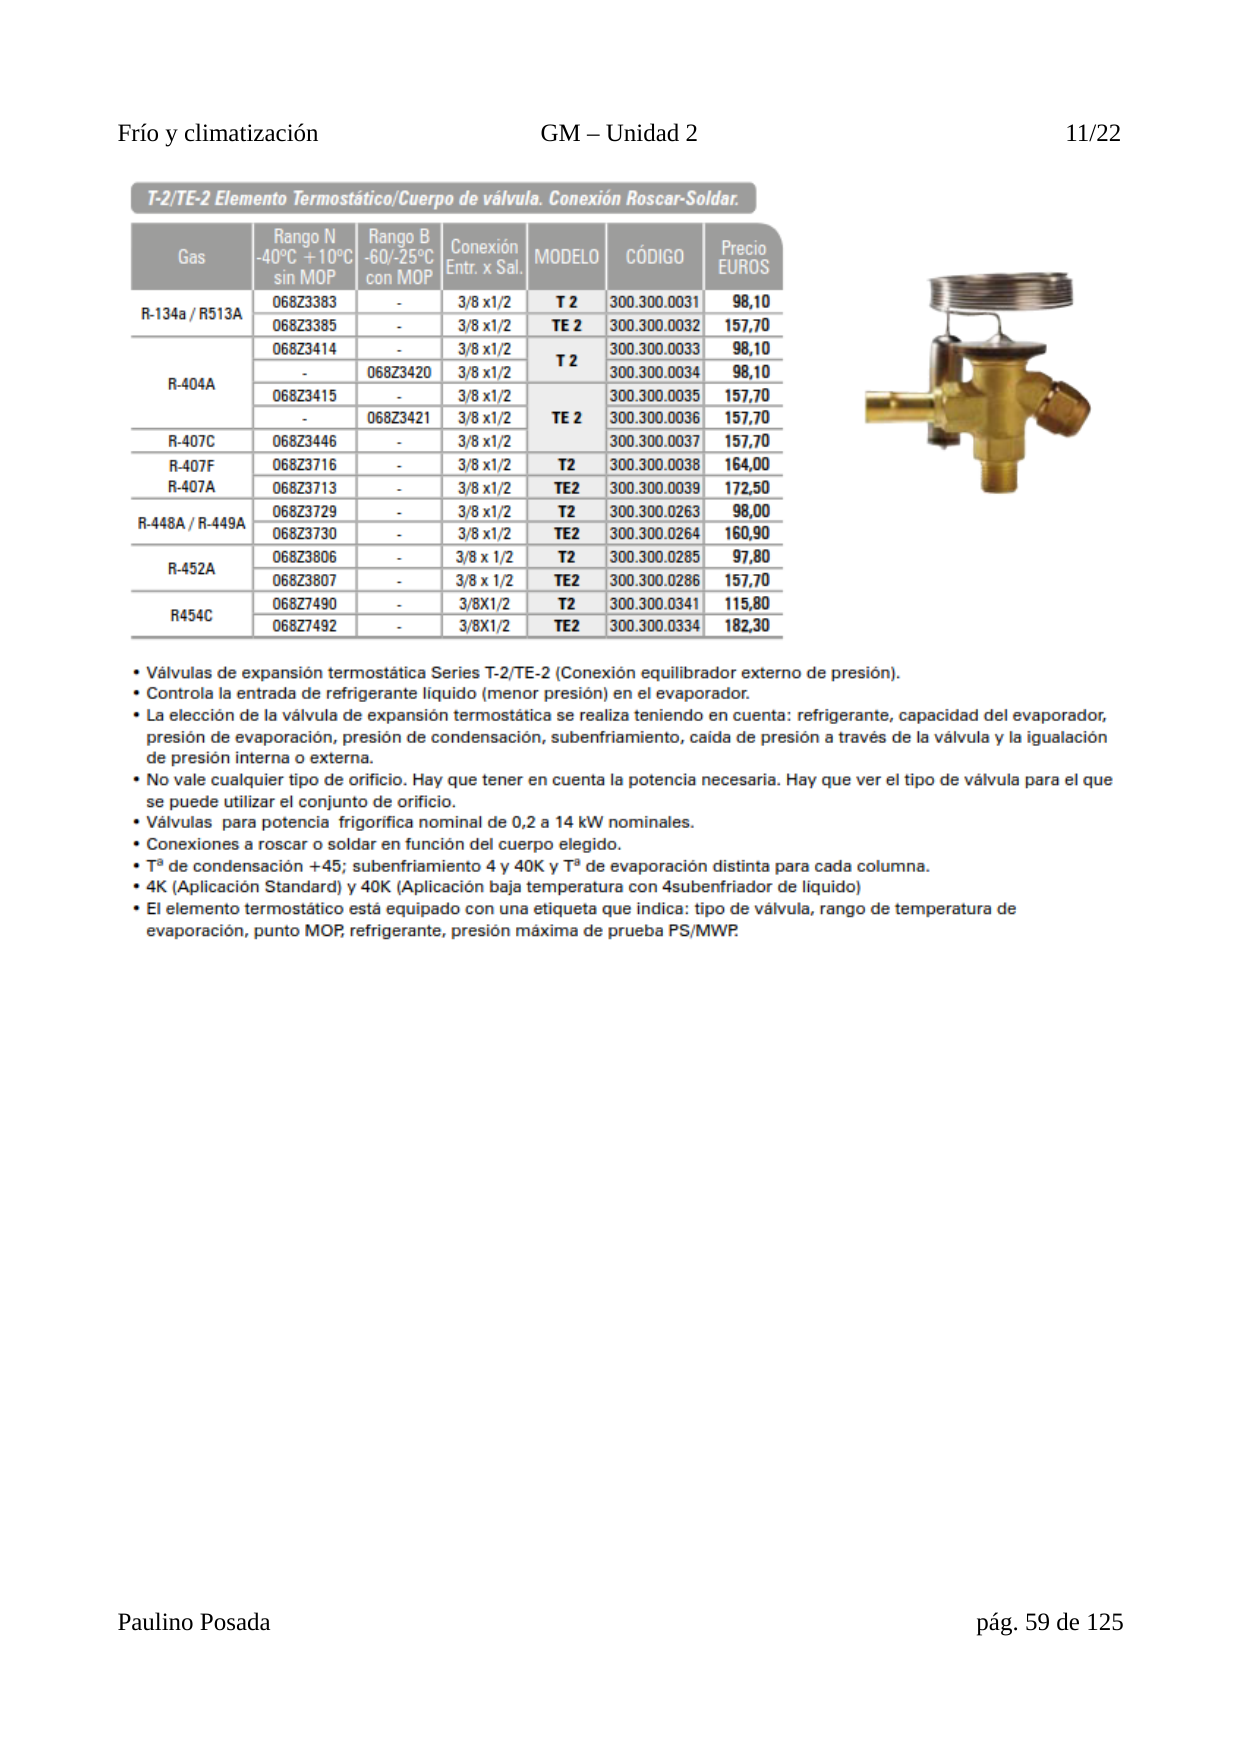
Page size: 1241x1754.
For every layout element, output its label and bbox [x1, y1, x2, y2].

picture [118, 176, 1123, 954]
